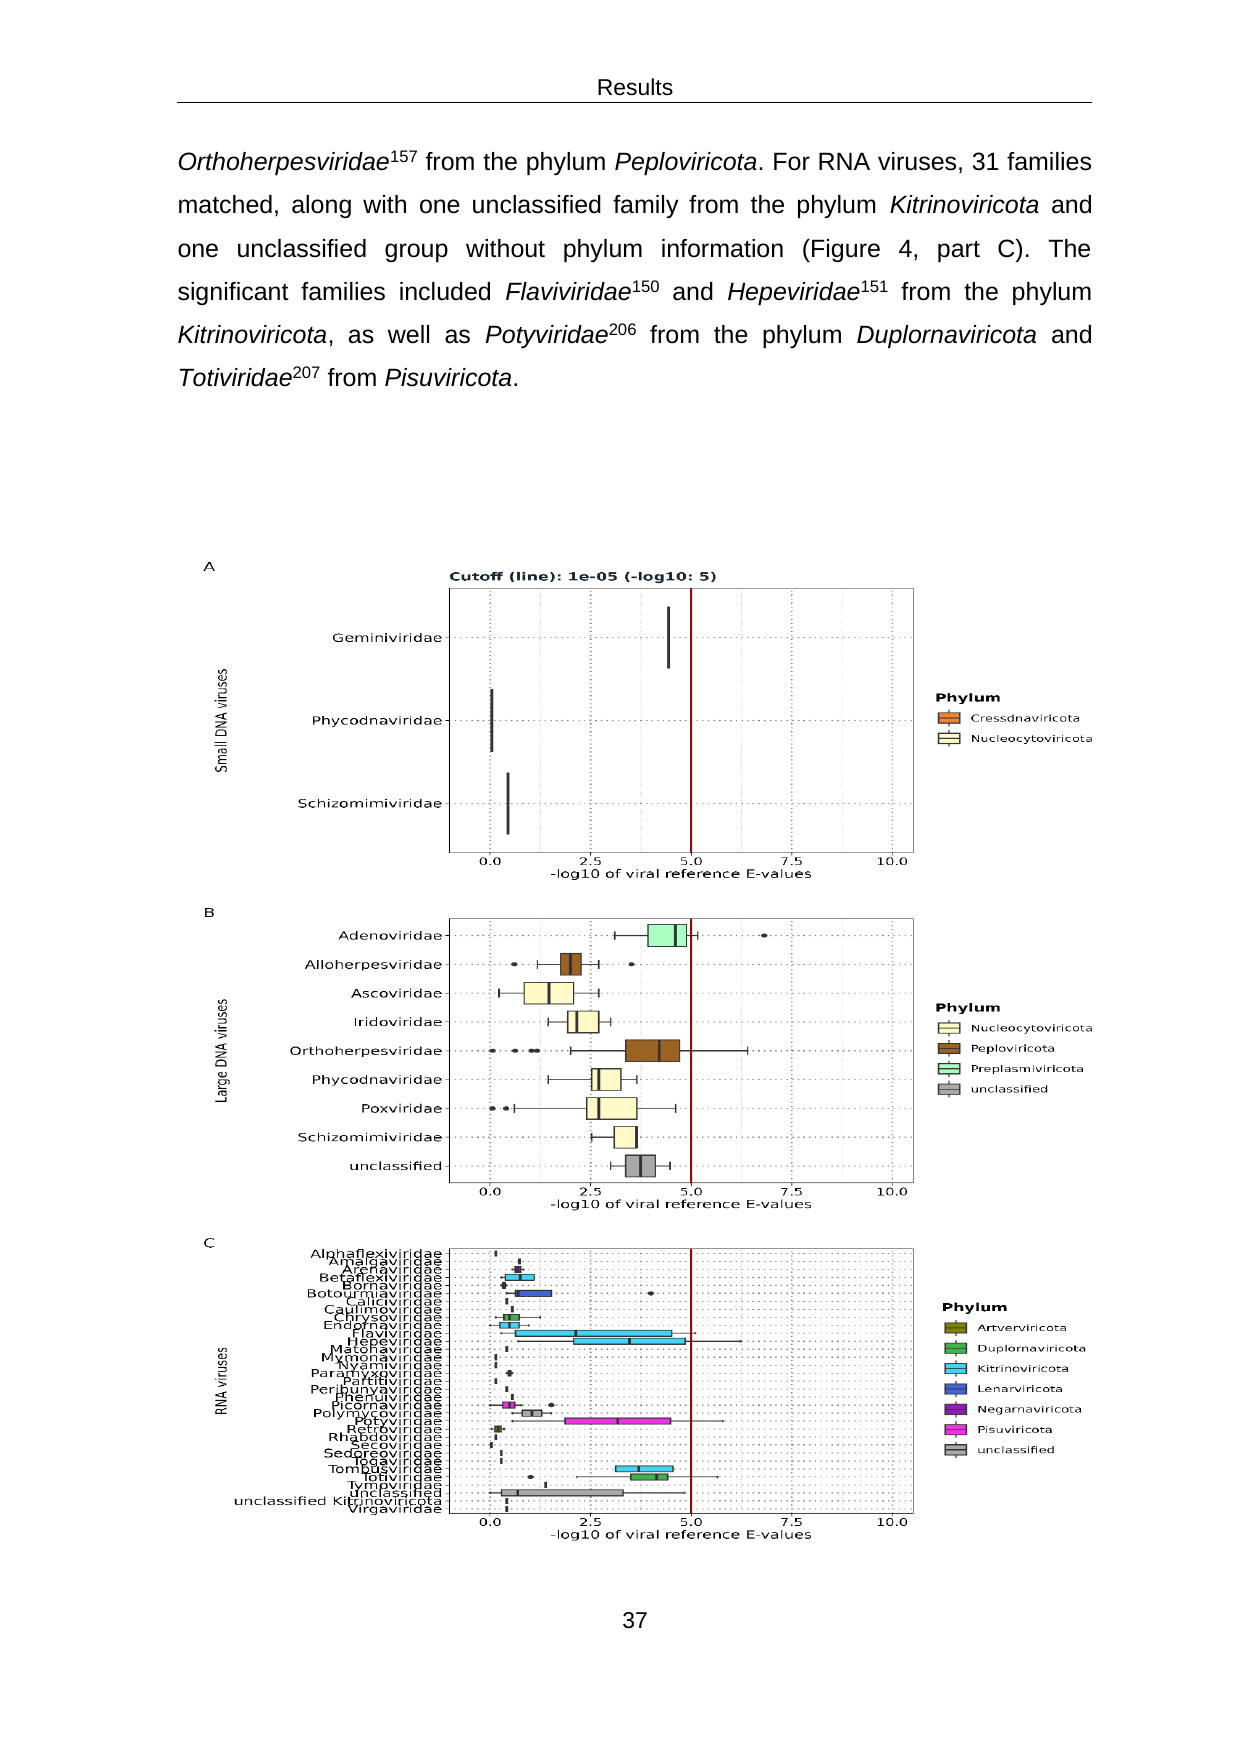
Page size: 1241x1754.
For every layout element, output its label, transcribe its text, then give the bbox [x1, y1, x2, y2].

text Orthoherpesviridae157 from the phylum Peploviricota. For RNA viruses, 31 families matched, along with one unclassified family from the phylum Kitrinoviricota and one unclassified group without phylum information (Figure 4, part C). The significant families included Flaviviridae150 and Hepeviridae151 from the phylum Kitrinoviricota, as well as Potyviridae206 from the phylum Duplornaviricota and Totiviridae207 from Pisuviricota. [177, 147, 1092, 392]
